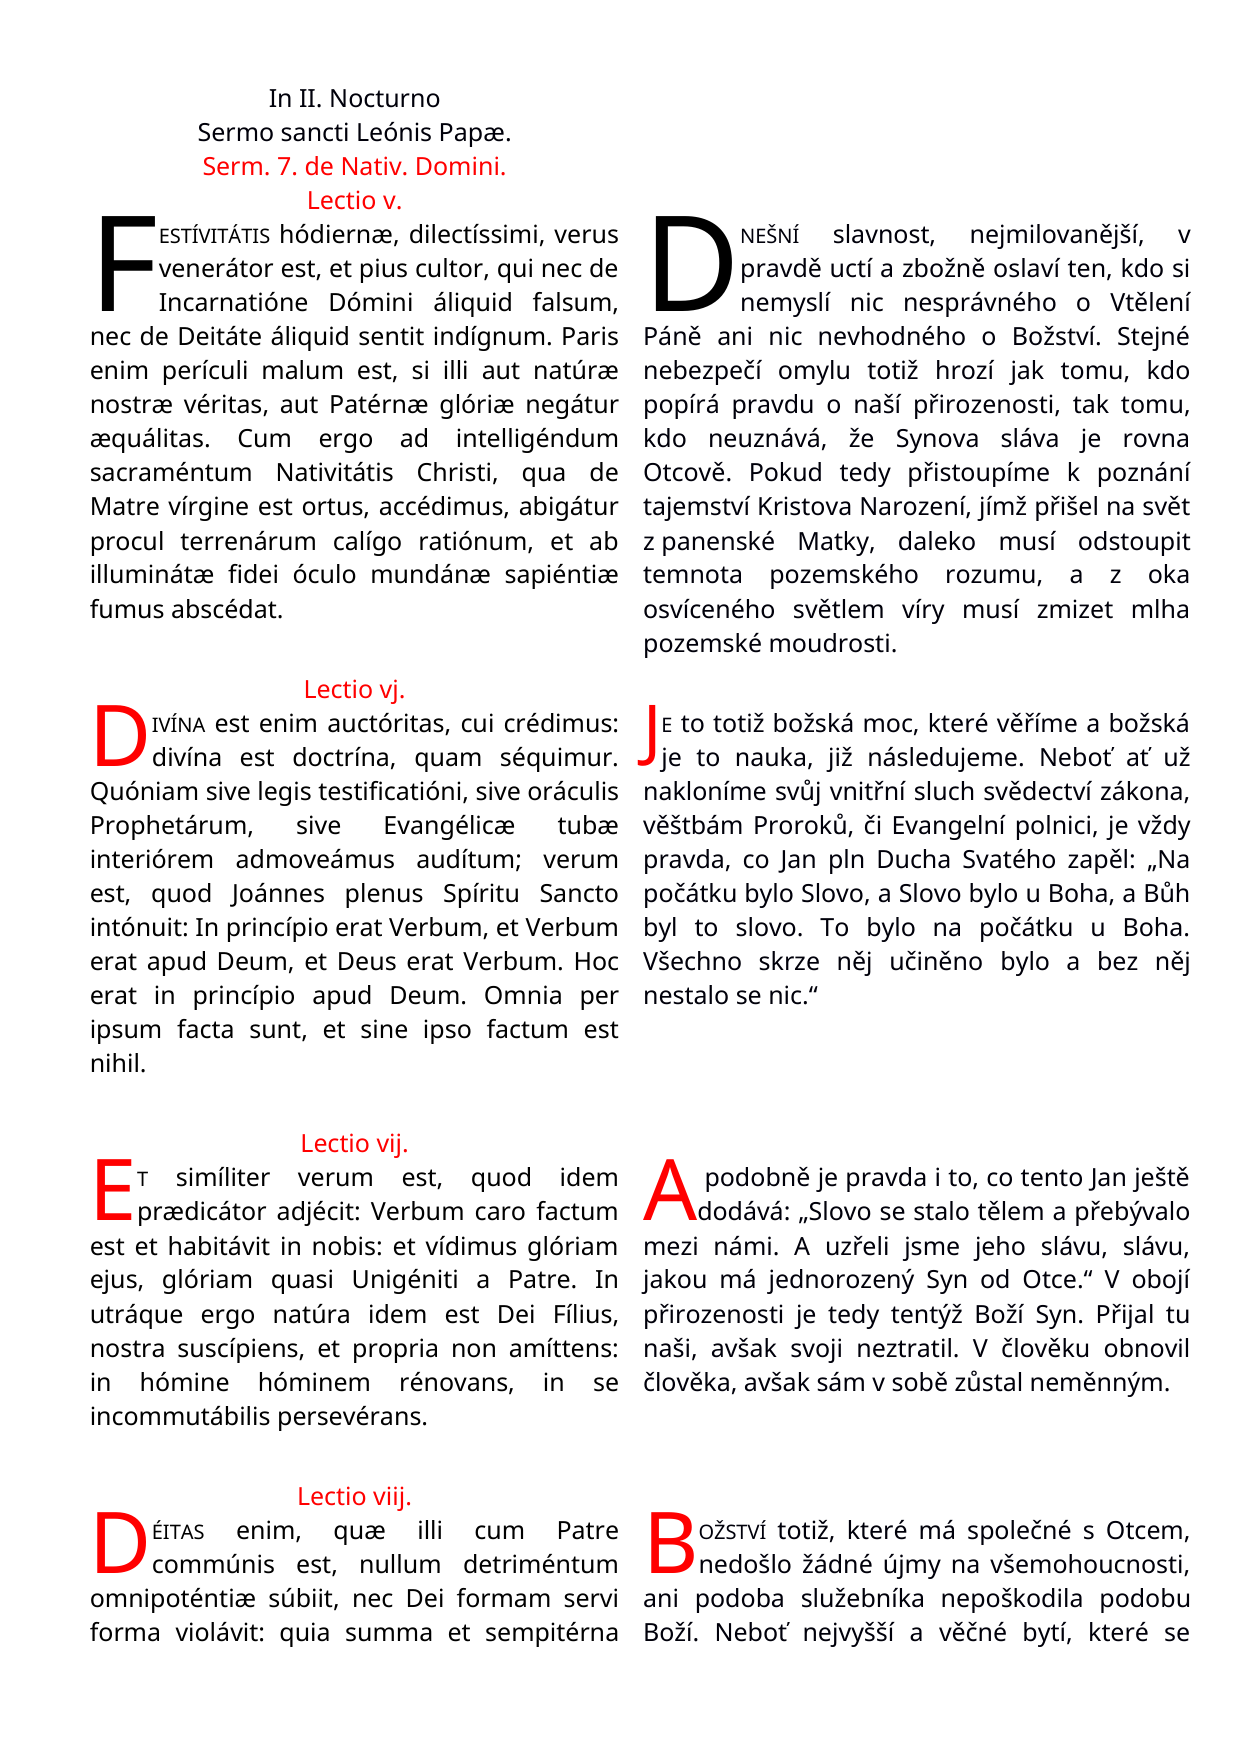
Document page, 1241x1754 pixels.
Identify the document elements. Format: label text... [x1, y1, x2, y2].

table_cell A podobně je pravda i to, co tento Jan ještě dodává: „Slovo se stalo tělem a přebývalo mezi námi. A uzřeli jsme jeho slávu, slávu, jakou má jednorozený Syn od Otce.“ V obojí přirozenosti je tedy tentýž Boží Syn. Přijal tu naši, avšak svoji neztratil. V člověku obnovil člověka, avšak sám v sobě zůstal neměnným. [631, 1120, 1203, 1472]
table_cell Je to totiž božská moc, které věříme a božská je to nauka, již následujeme. Neboť ať už nakloníme svůj vnitřní sluch svědectví zákona, věštbám Proroků, či Evangelní polnici, je vždy pravda, co Jan pln Ducha Svatého zapěl: „Na počátku bylo Slovo, a Slovo bylo u Boha, a Bůh byl to slovo. To bylo na počátku u Boha. Všechno skrze něj učiněno bylo a bez něj nestalo se nic.“ [631, 665, 1203, 1120]
table_cell Lectio vj. Divína est enim auctóritas, cui crédimus: divína est doctrína, quam séquimur. Quóniam sive legis testificatióni, sive oráculis Prophetárum, sive Evangélicæ tubæ interiórem admoveámus audítum; verum est, quod Joánnes plenus Spíritu Sancto intónuit: In princípio erat Verbum, et Verbum erat apud Deum, et Deus erat Verbum. Hoc erat in princípio apud Deum. Omnia per ipsum facta sunt, et sine ipso factum est nihil. [78, 665, 631, 1120]
table_cell Lectio vij. Et simíliter verum est, quod idem prædicátor adjécit: Verbum caro factum est et habitávit in nobis: et vídimus glóriam ejus, glóriam quasi Unigéniti a Patre. In utráque ergo natúra idem est Dei Fílius, nostra suscípiens, et propria non amíttens: in hómine hóminem rénovans, in se incommutábilis persevérans. [78, 1120, 631, 1472]
table_cell Lectio viij. Déitas enim, quæ illi cum Patre commúnis est, nullum detriméntum omnipoténtiæ súbiit, nec Dei formam servi forma violávit: quia summa et sempitérna [78, 1473, 631, 1655]
table_cell Dnešní slavnost, nejmilovanější, v pravdě uctí a zbožně oslaví ten, kdo si nemyslí nic nesprávného o Vtělení Páně ani nic nevhodného o Božství. Stejné nebezpečí omylu totiž hrozí jak tomu, kdo popírá pravdu o naší přirozenosti, tak tomu, kdo neuznává, že Synova sláva je rovna Otcově. Pokud tedy přistoupíme k poznání tajemství Kristova Narození, jímž přišel na svět z panenské Matky, daleko musí odstoupit temnota pozemského rozumu, a z oka osvíceného světlem víry musí zmizet mlha pozemské moudrosti. [631, 74, 1203, 665]
table_cell Božství totiž, které má společné s Otcem, nedošlo žádné újmy na všemohoucnosti, ani podoba služebníka nepoškodila podobu Boží. Neboť nejvyšší a věčné bytí, které se [631, 1473, 1203, 1655]
table_cell In II. Nocturno Sermo sancti Leónis Papæ. Serm. 7. de Nativ. Domini. Lectio v. Festívitátis hódiernæ, dilectíssimi, verus venerátor est, et pius cultor, qui nec de Incarnatióne Dómini áliquid falsum, nec de Deitáte áliquid sentit indígnum. Paris enim perículi malum est, si illi aut natúræ nostræ véritas, aut Patérnæ glóriæ negátur æquálitas. Cum ergo ad intelligéndum sacraméntum Nativitátis Christi, qua de Matre vírgine est ortus, accédimus, abigátur procul terrenárum calígo ratiónum, et ab illuminátæ fidei óculo mundánæ sapiéntiæ fumus abscédat. [78, 74, 631, 665]
